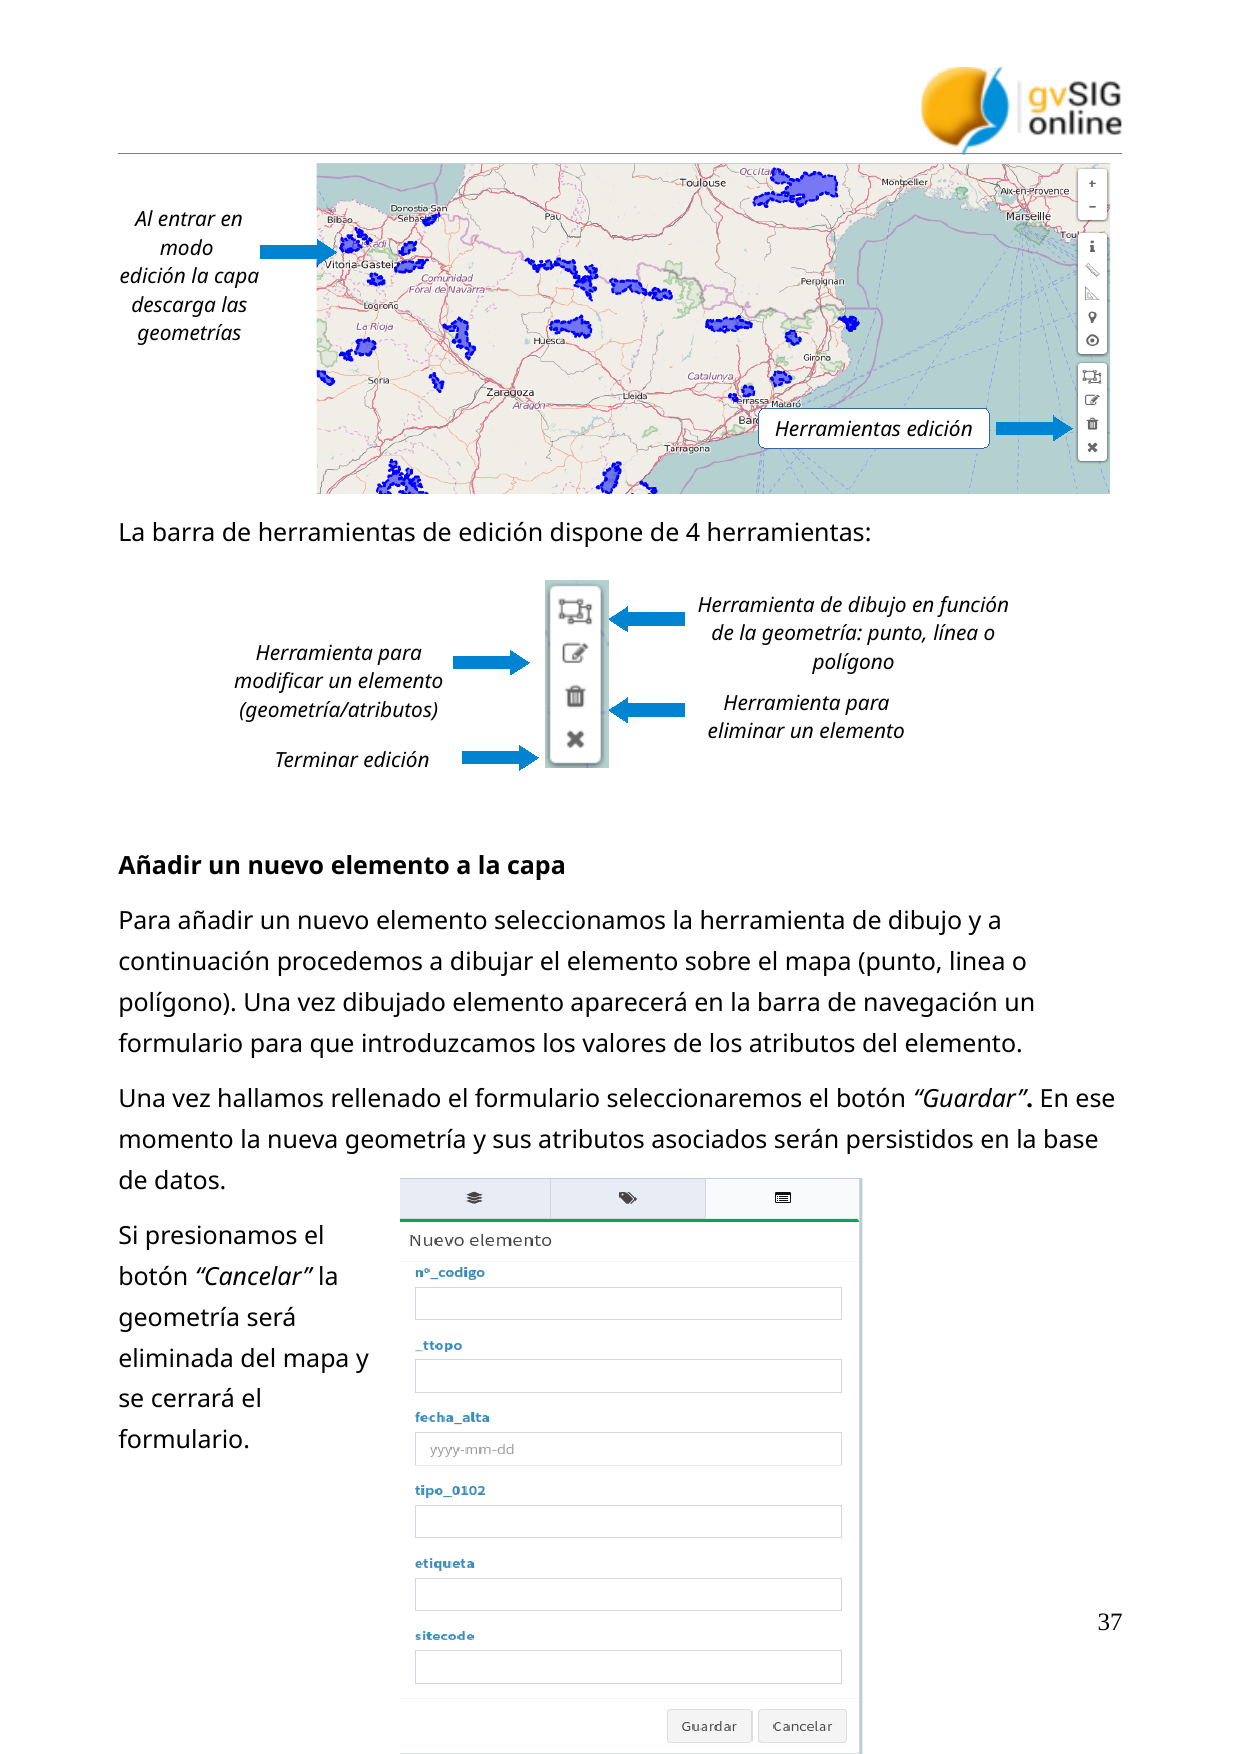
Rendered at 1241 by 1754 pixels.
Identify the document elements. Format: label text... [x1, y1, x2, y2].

picture [545, 580, 609, 768]
text Para añadir un nuevo elemento seleccionamos la herramienta de dibujo y a continuación procedemos a dibujar el elemento sobre el mapa (punto, linea o polígono). Una vez dibujado elemento aparecerá en la barra de navegación un formulario para que introduzcamos los valores de los atributos del elemento. [118, 903, 1122, 1059]
text [863, 1218, 1122, 1456]
picture [316, 163, 1111, 494]
text Si presionamos el botón “Cancelar” la geometría será eliminada del mapa y se cerrará el formulario. [118, 1218, 400, 1456]
text La barra de herramientas de edición dispone de 4 herramientas: [118, 515, 1122, 549]
text Una vez hallamos rellenado el formulario seleccionaremos el botón “Guardar”. En ese momento la nueva geometría y sus atributos asociados serán persistidos en la base de datos. [118, 1081, 1122, 1196]
text Añadir un nuevo elemento a la capa [118, 847, 1122, 881]
picture [400, 1178, 863, 1754]
picture [921, 67, 1122, 155]
